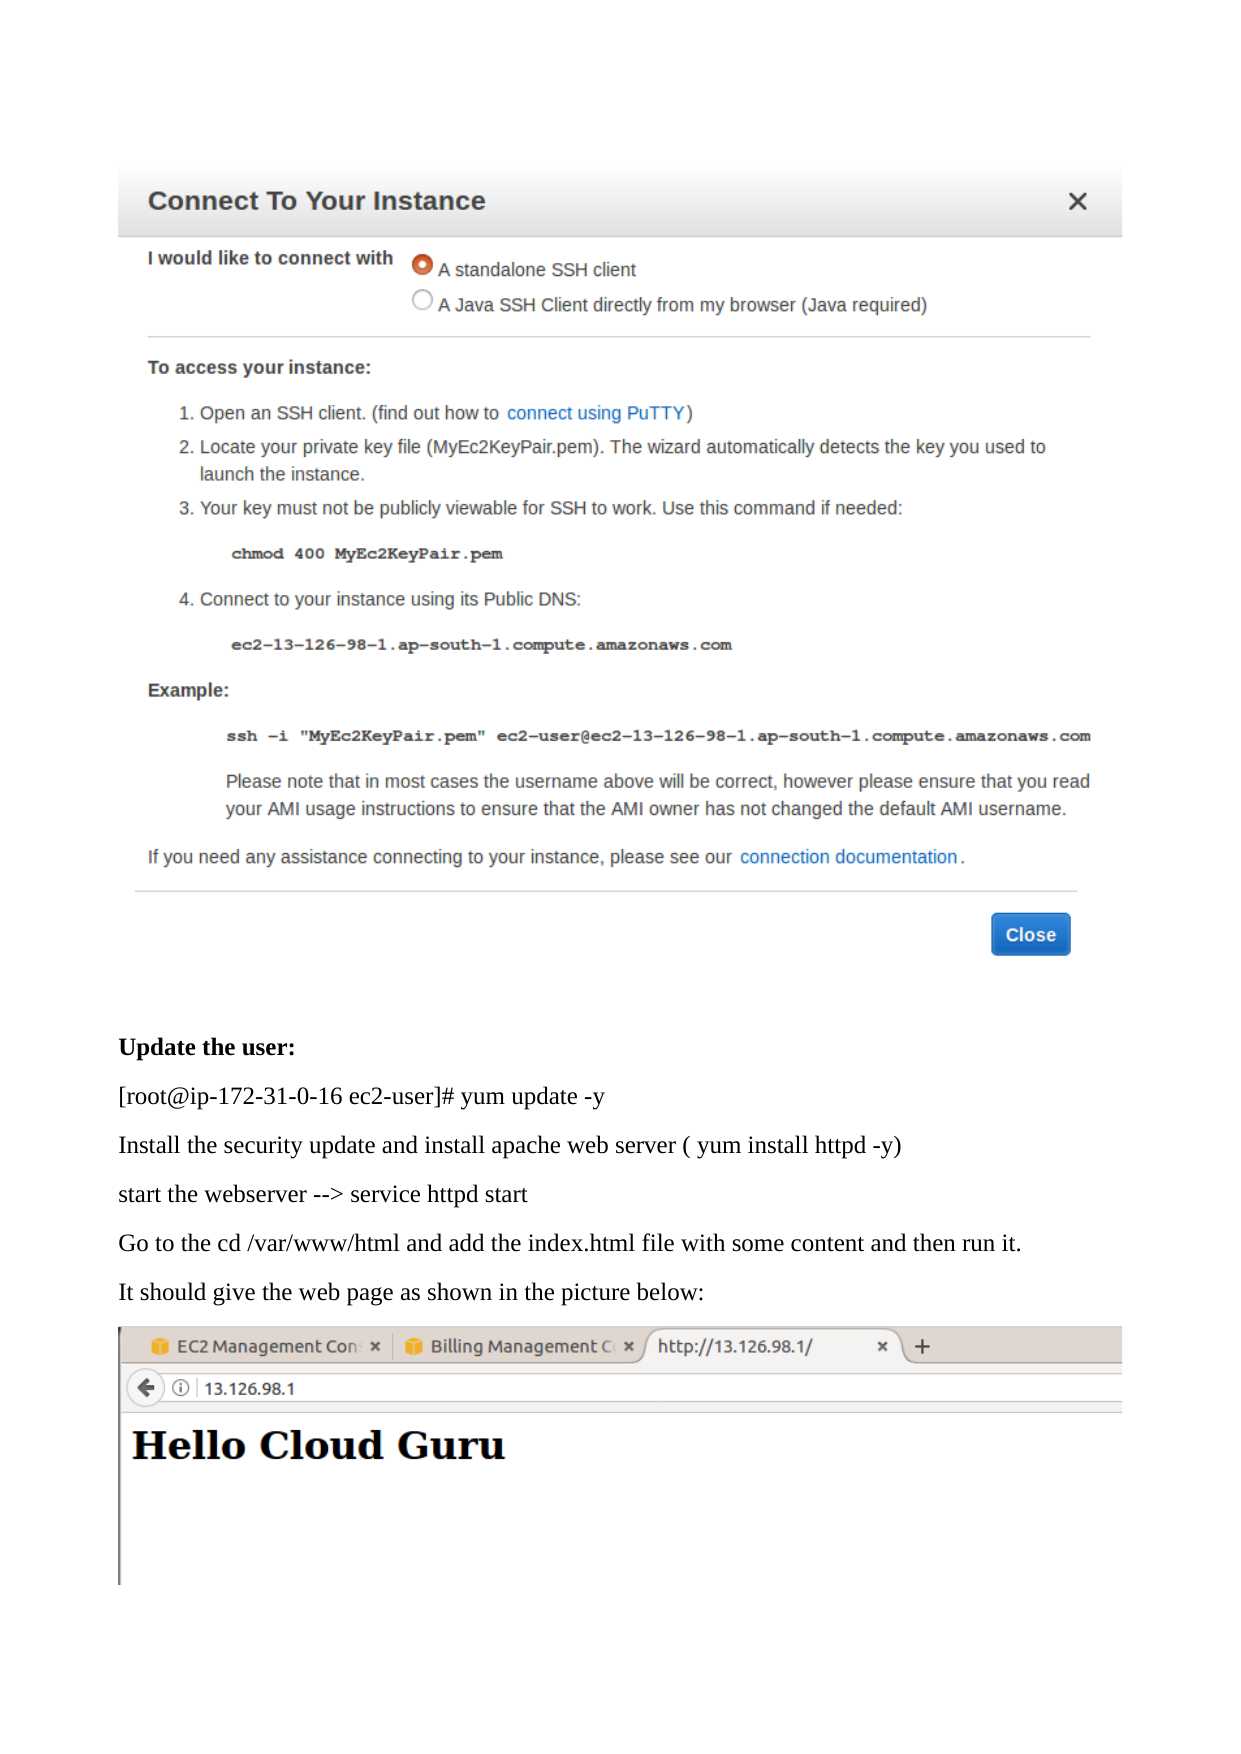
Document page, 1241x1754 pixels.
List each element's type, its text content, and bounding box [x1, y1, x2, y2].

picture [118, 167, 1123, 978]
text It should give the web page as shown in the picture below: [118, 1277, 1122, 1306]
text Install the security update and install apache web server ( yum install httpd -y) [118, 1130, 1122, 1159]
picture [118, 1326, 1123, 1585]
text Go to the cd /var/www/html and add the index.html file with some content and then run it. [118, 1228, 1122, 1257]
text Update the user: [118, 1032, 1122, 1061]
text [root@ip-172-31-0-16 ec2-user]# yum update -y [118, 1081, 1122, 1110]
text start the webserver --> service httpd start [118, 1179, 1122, 1208]
